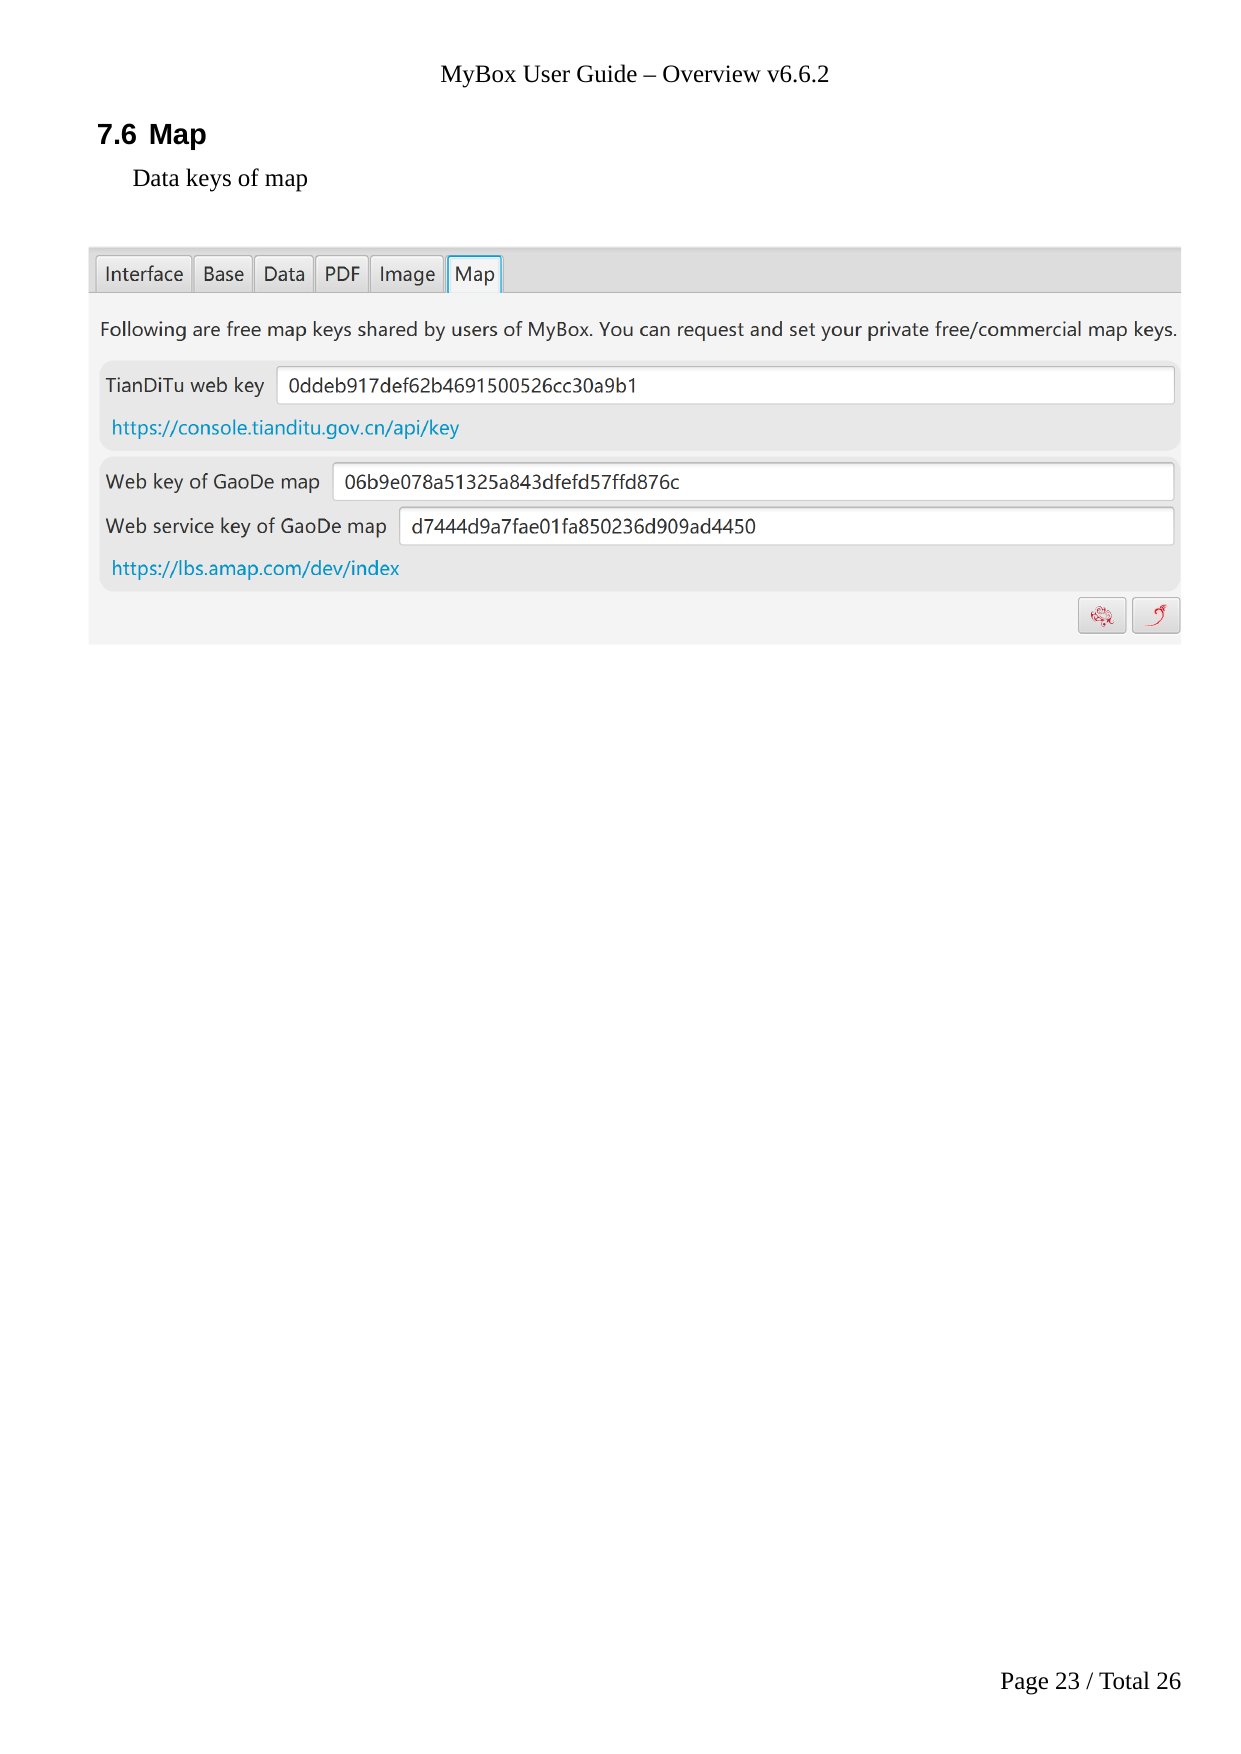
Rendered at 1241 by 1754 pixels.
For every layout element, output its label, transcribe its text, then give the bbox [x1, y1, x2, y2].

subtitle Map [88, 117, 1181, 151]
picture [88, 245, 1182, 645]
text Data keys of map [88, 163, 1181, 192]
